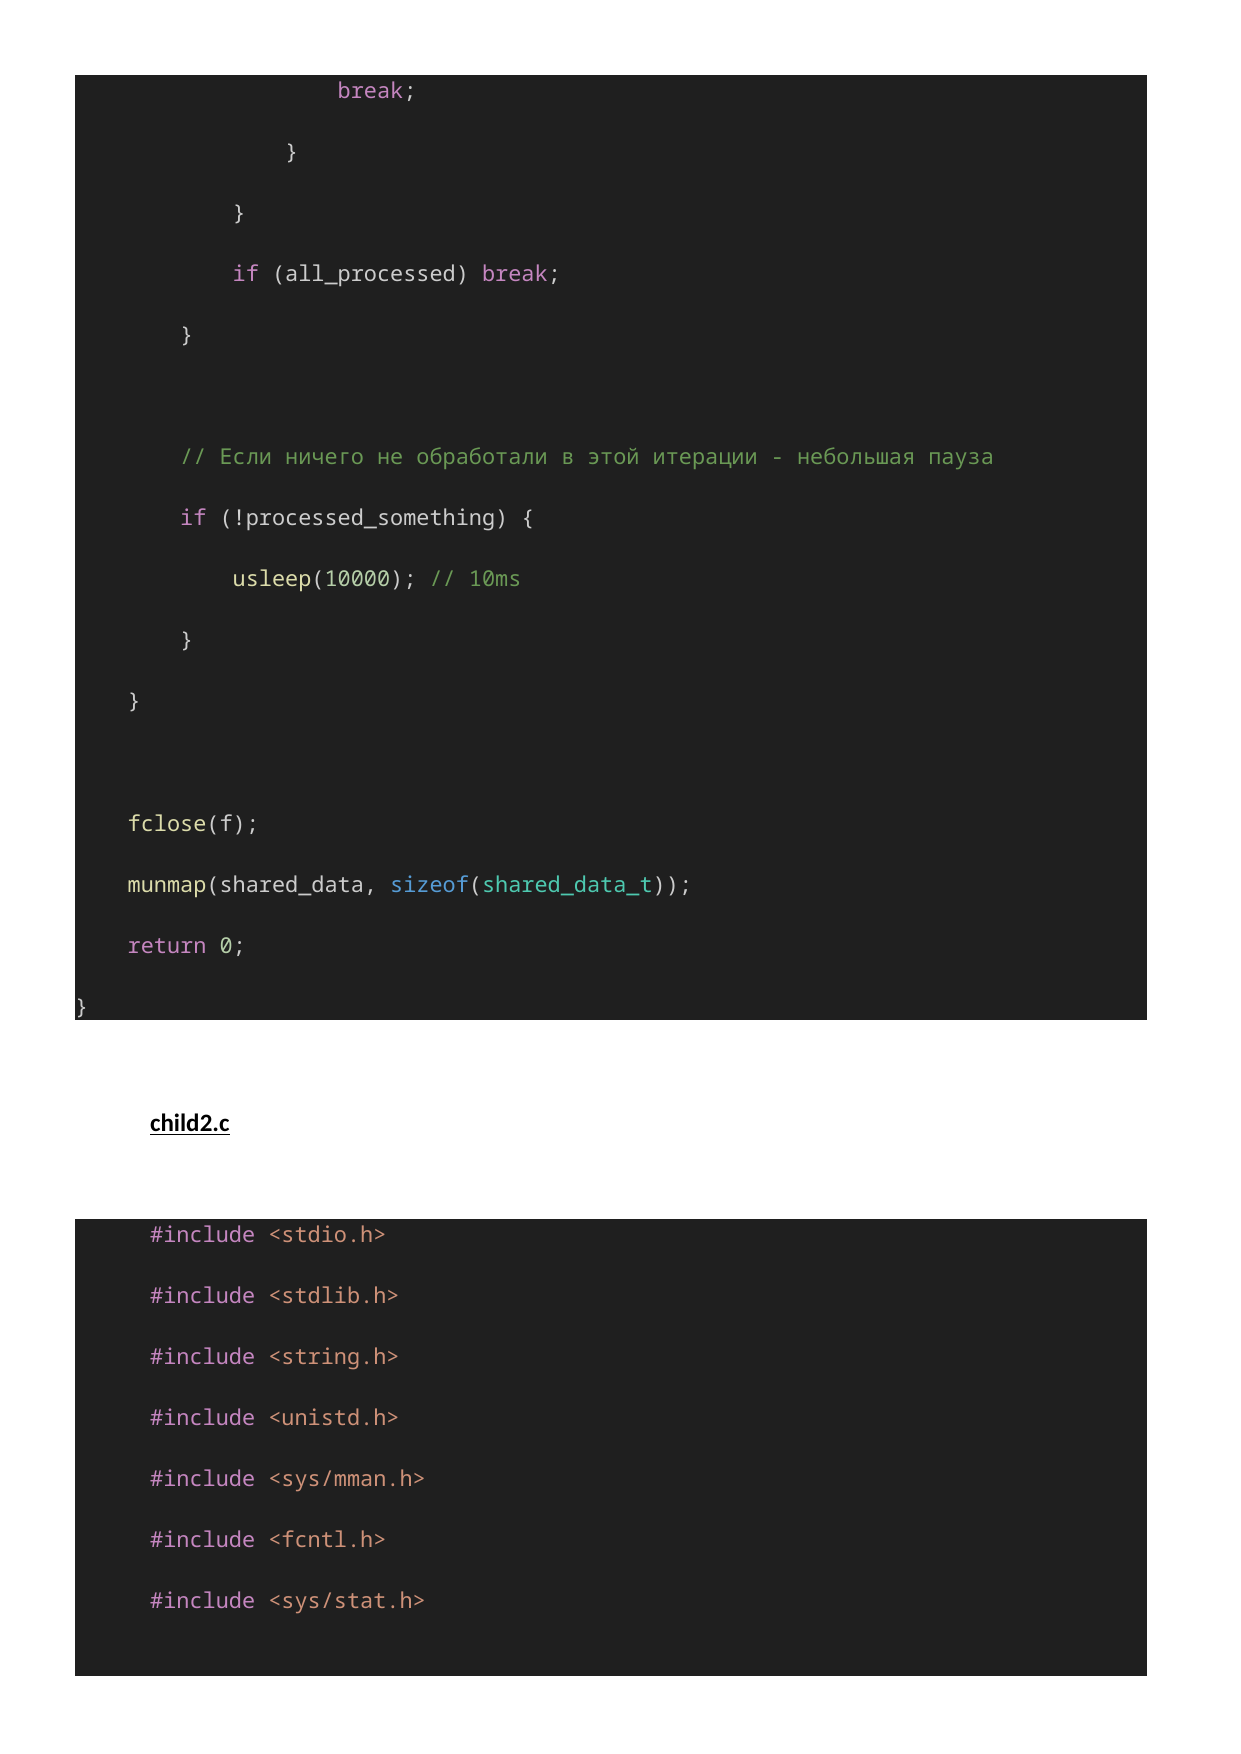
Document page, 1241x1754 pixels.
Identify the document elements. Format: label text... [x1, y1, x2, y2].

text #include <sys/mman.h> [75, 1463, 1147, 1493]
text // Если ничего не обработали в этой итерации - небольшая пауза [75, 441, 1147, 471]
text } [75, 685, 1147, 715]
text munmap(shared_data, sizeof(shared_data_t)); [75, 868, 1147, 898]
text } [75, 136, 1147, 166]
text } [75, 319, 1147, 349]
text } [75, 197, 1147, 227]
text #include <string.h> [75, 1341, 1147, 1371]
text #include <sys/stat.h> [75, 1585, 1147, 1615]
text #include <stdlib.h> [75, 1280, 1147, 1310]
text break; [75, 75, 1147, 105]
text if (all_processed) break; [75, 258, 1147, 288]
text if (!processed_something) { [75, 502, 1147, 532]
text } [75, 991, 1147, 1020]
text #include <stdio.h> [75, 1219, 1147, 1249]
text } [75, 624, 1147, 654]
text #include <fcntl.h> [75, 1524, 1147, 1554]
text child2.c [75, 1107, 1147, 1138]
text return 0; [75, 929, 1147, 959]
text usleep(10000); // 10ms [75, 563, 1147, 593]
text fclose(f); [75, 807, 1147, 837]
text #include <unistd.h> [75, 1402, 1147, 1432]
